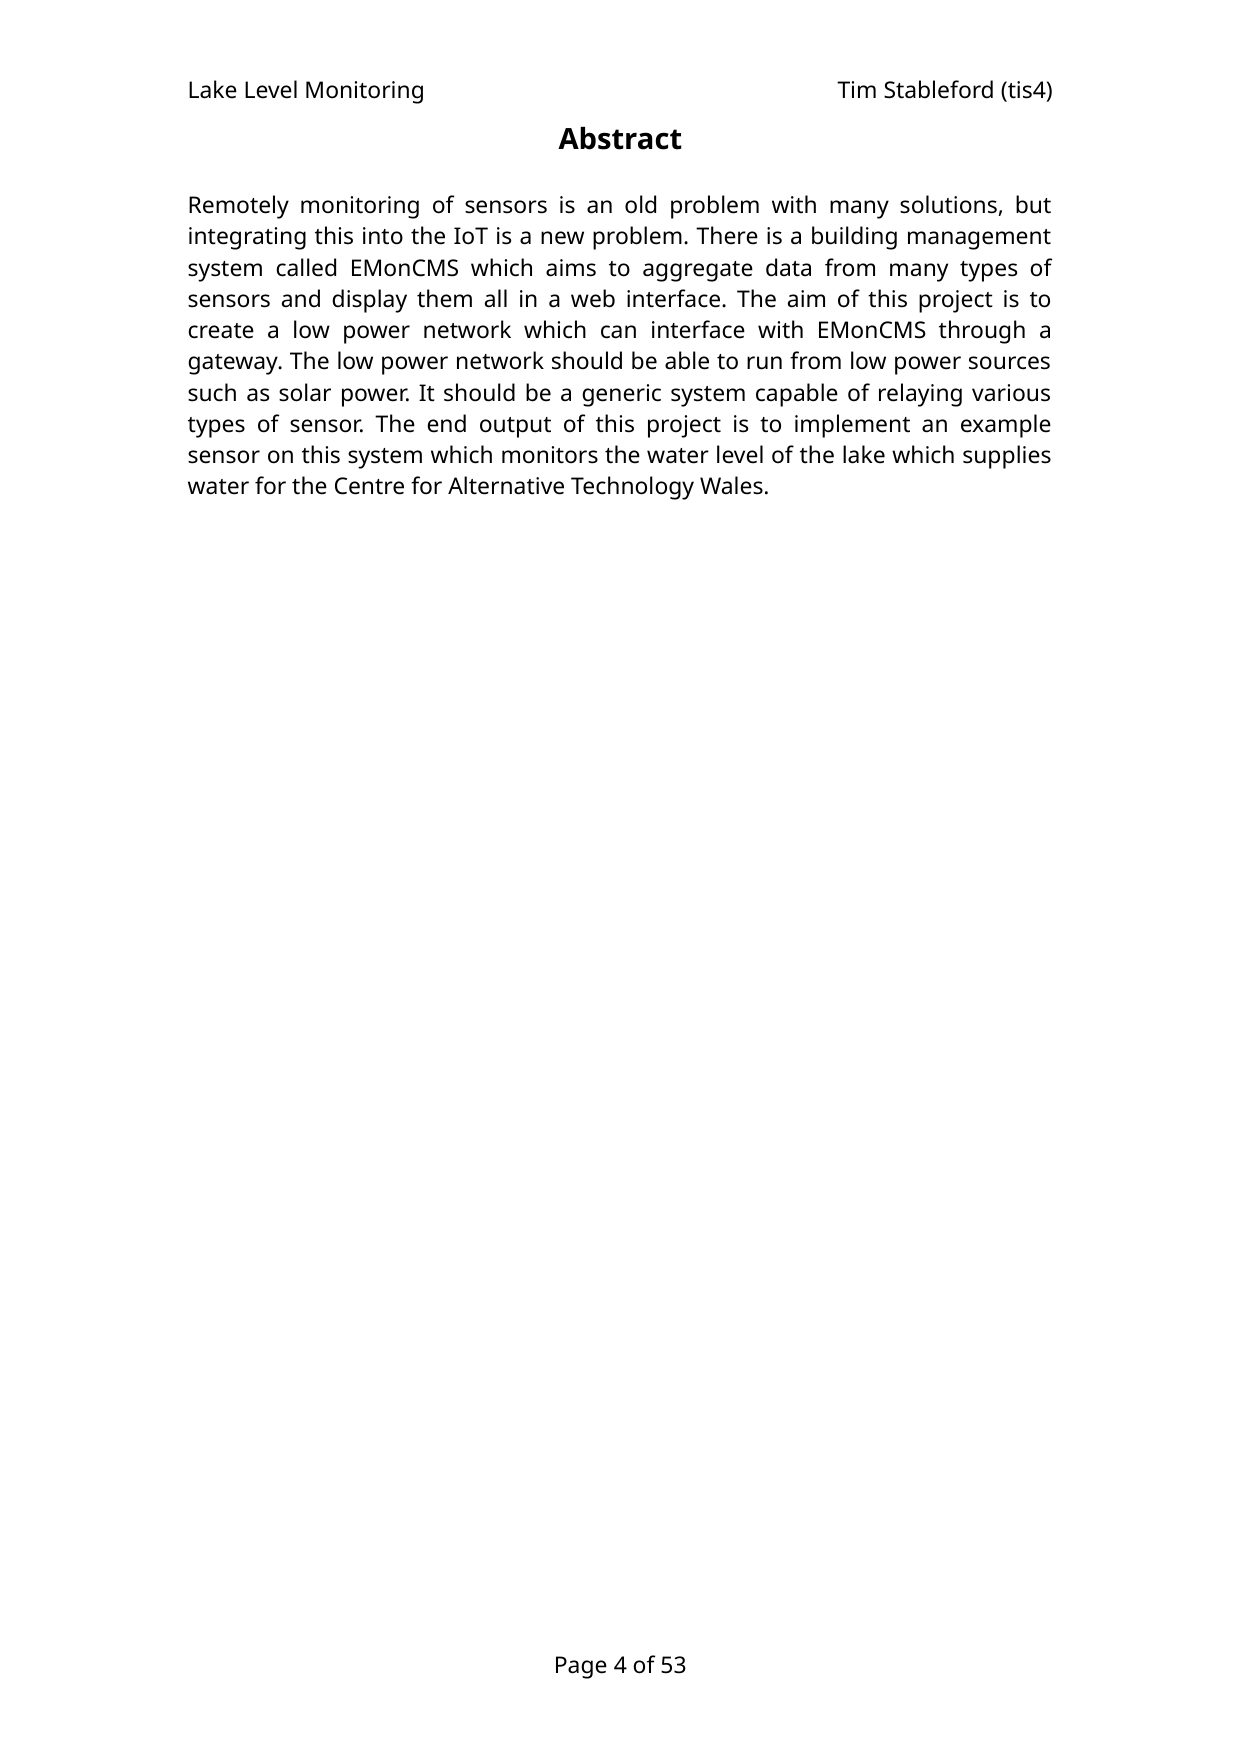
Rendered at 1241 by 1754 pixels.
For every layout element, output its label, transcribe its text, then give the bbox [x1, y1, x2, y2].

text Abstract [187, 118, 1053, 158]
text Remotely monitoring of sensors is an old problem with many solutions, but integrating this into the IoT is a new problem. There is a building management system called EMonCMS which aims to aggregate data from many types of sensors and display them all in a web interface. The aim of this project is to create a low power network which can interface with EMonCMS through a gateway. The low power network should be able to run from low power sources such as solar power. It should be a generic system capable of relaying various types of sensor. The end output of this project is to implement an example sensor on this system which monitors the water level of the lake which supplies water for the Centre for Alternative Technology Wales. [187, 189, 1053, 502]
